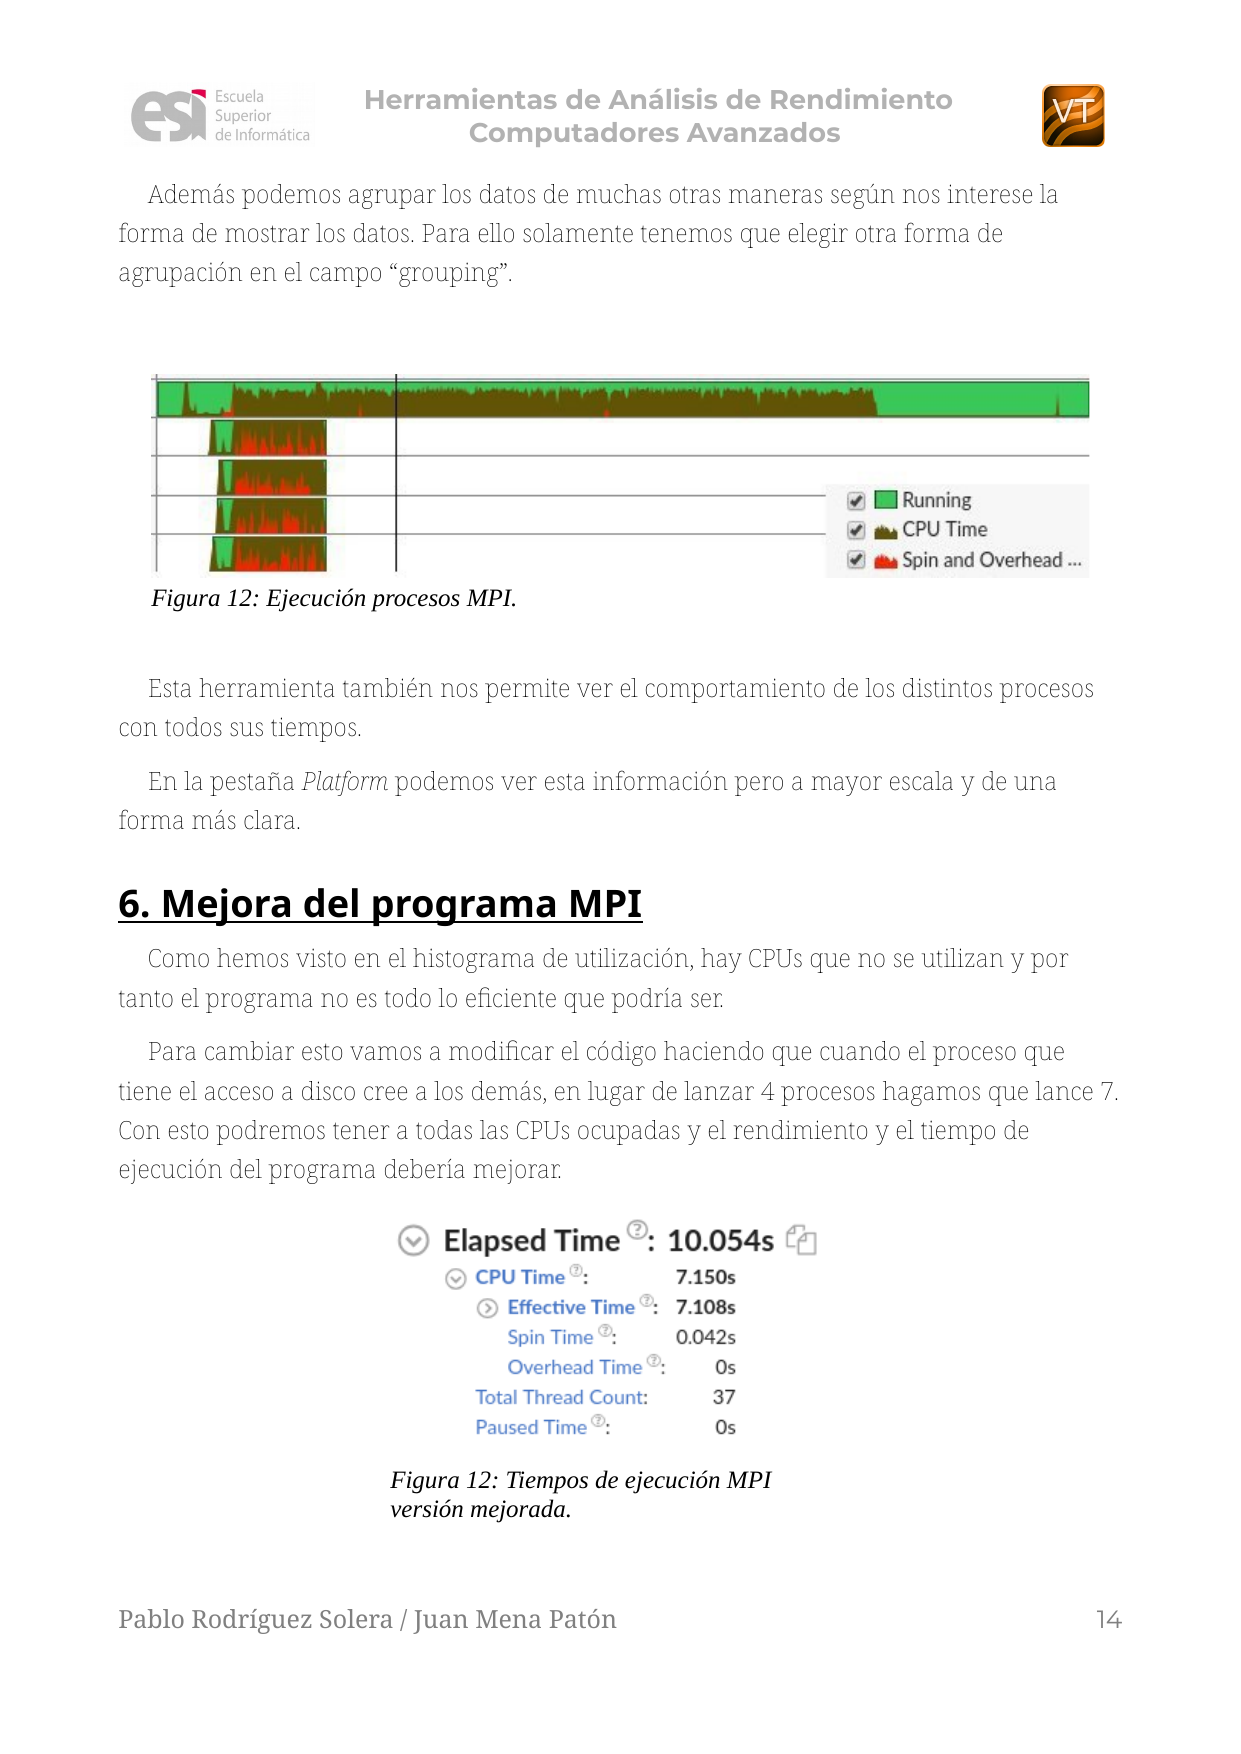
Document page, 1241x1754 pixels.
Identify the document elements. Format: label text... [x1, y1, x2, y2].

text Esta herramienta también nos permite ver el comportamiento de los distintos procesos con todos sus tiempos. [118, 670, 1122, 743]
text En la pestaña Platform podemos ver esta información pero a mayor escala y de una forma más clara. [118, 763, 1122, 836]
picture [124, 82, 315, 147]
text Figura 12: Tiempos de ejecución MPI versión mejorada. [390, 1460, 850, 1523]
subtitle 6. Mejora del programa MPI [118, 877, 1122, 929]
text Como hemos visto en el histograma de utilización, hay CPUs que no se utilizan y por tanto el programa no es todo lo eficiente que podría ser. [118, 941, 1122, 1014]
picture [151, 374, 1090, 578]
picture [1042, 84, 1105, 147]
text Para cambiar esto vamos a modificar el código haciendo que cuando el proceso que tiene el acceso a disco cree a los demás, en lugar de lanzar 4 procesos hagamos que lance 7. Con esto podremos tener a todas las CPUs ocupadas y el rendimiento y el tiempo de ejecución del programa debería mejorar. [118, 1034, 1122, 1186]
text Figura 12: Ejecución procesos MPI. [151, 578, 1089, 611]
picture [390, 1217, 851, 1460]
text Además podemos agrupar los datos de muchas otras maneras según nos interese la forma de mostrar los datos. Para ello solamente tenemos que elegir otra forma de agrupación en el campo “grouping”. [118, 176, 1122, 289]
